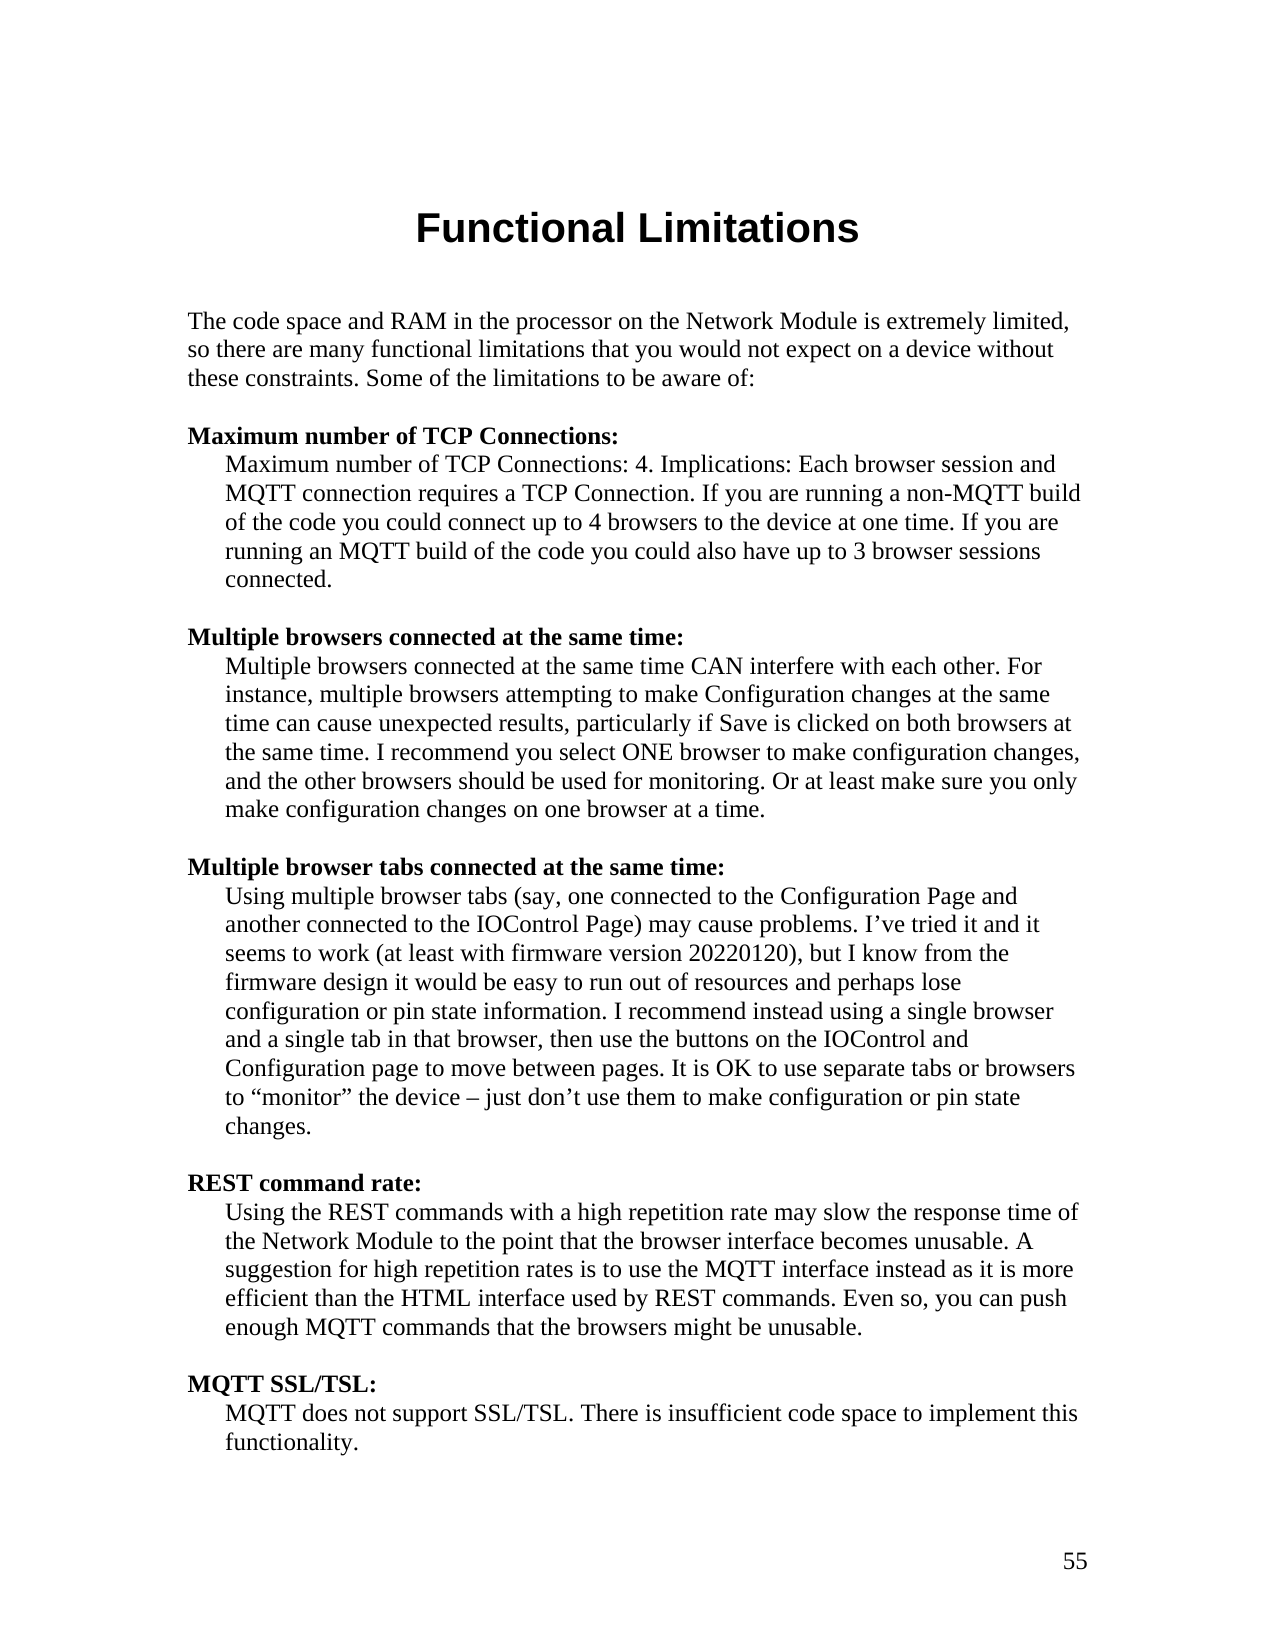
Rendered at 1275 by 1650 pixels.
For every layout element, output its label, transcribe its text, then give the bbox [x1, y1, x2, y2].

subtitle Functional Limitations [187, 204, 1087, 252]
text Maximum number of TCP Connections: [187, 421, 1087, 449]
text MQTT does not support SSL/TSL. There is insufficient code space to implement this functionality. [225, 1398, 1087, 1456]
text Multiple browsers connected at the same time: [187, 622, 1087, 651]
text Multiple browsers connected at the same time CAN interfere with each other. For instance, multiple browsers attempting to make Configuration changes at the same time can cause unexpected results, particularly if Save is clicked on both browsers at the same time. I recommend you select ONE browser to make configuration changes, and the other browsers should be used for monitoring. Or at least make sure you only make configuration changes on one browser at a time. [225, 651, 1087, 823]
text Using multiple browser tabs (say, one connected to the Configuration Page and another connected to the IOControl Page) may cause problems. I’ve tried it and it seems to work (at least with firmware version 20220120), but I know from the firmware design it would be easy to run out of resources and perhaps lose configuration or pin state information. I recommend instead using a single browser and a single tab in that browser, then use the buttons on the IOControl and Configuration page to move between pages. It is OK to use separate tabs or browsers to “monitor” the device – just don’t use them to make configuration or pin state changes. [225, 881, 1087, 1139]
text MQTT SSL/TSL: [187, 1369, 1087, 1398]
text Multiple browser tabs connected at the same time: [187, 852, 1087, 881]
text Using the REST commands with a high repetition rate may slow the response time of the Network Module to the point that the browser interface becomes unusable. A suggestion for high repetition rates is to use the MQTT interface instead as it is more efficient than the HTML interface used by REST commands. Even so, you can push enough MQTT commands that the browsers might be unusable. [225, 1197, 1087, 1341]
text REST command rate: [187, 1168, 1087, 1197]
text The code space and RAM in the processor on the Network Module is extremely limited, so there are many functional limitations that you would not expect on a device without these constraints. Some of the limitations to be aware of: [187, 306, 1087, 392]
text Maximum number of TCP Connections: 4. Implications: Each browser session and MQTT connection requires a TCP Connection. If you are running a non-MQTT build of the code you could connect up to 4 browsers to the device at one time. If you are running an MQTT build of the code you could also have up to 3 browser sessions connected. [225, 449, 1087, 593]
